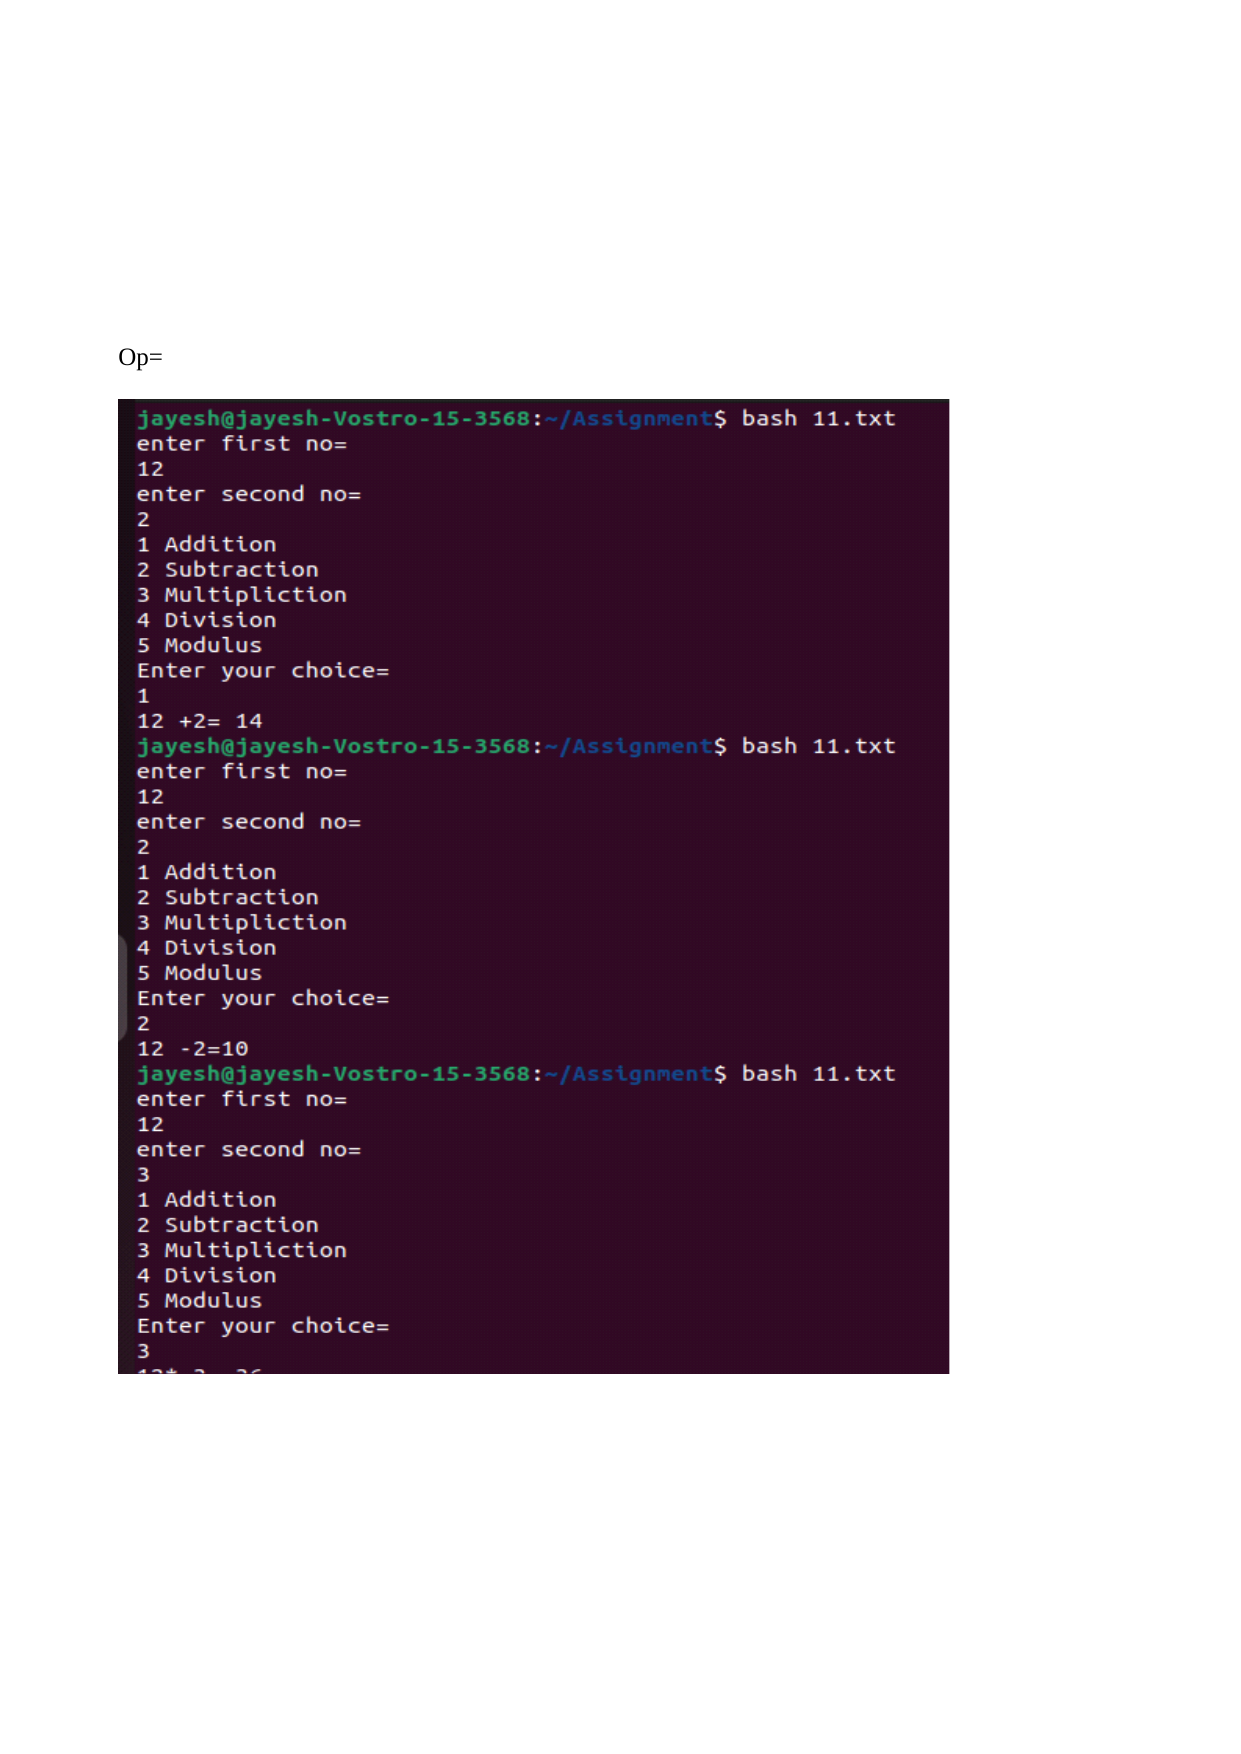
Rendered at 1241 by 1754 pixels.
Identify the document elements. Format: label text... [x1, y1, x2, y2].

text Op= [118, 342, 1122, 371]
